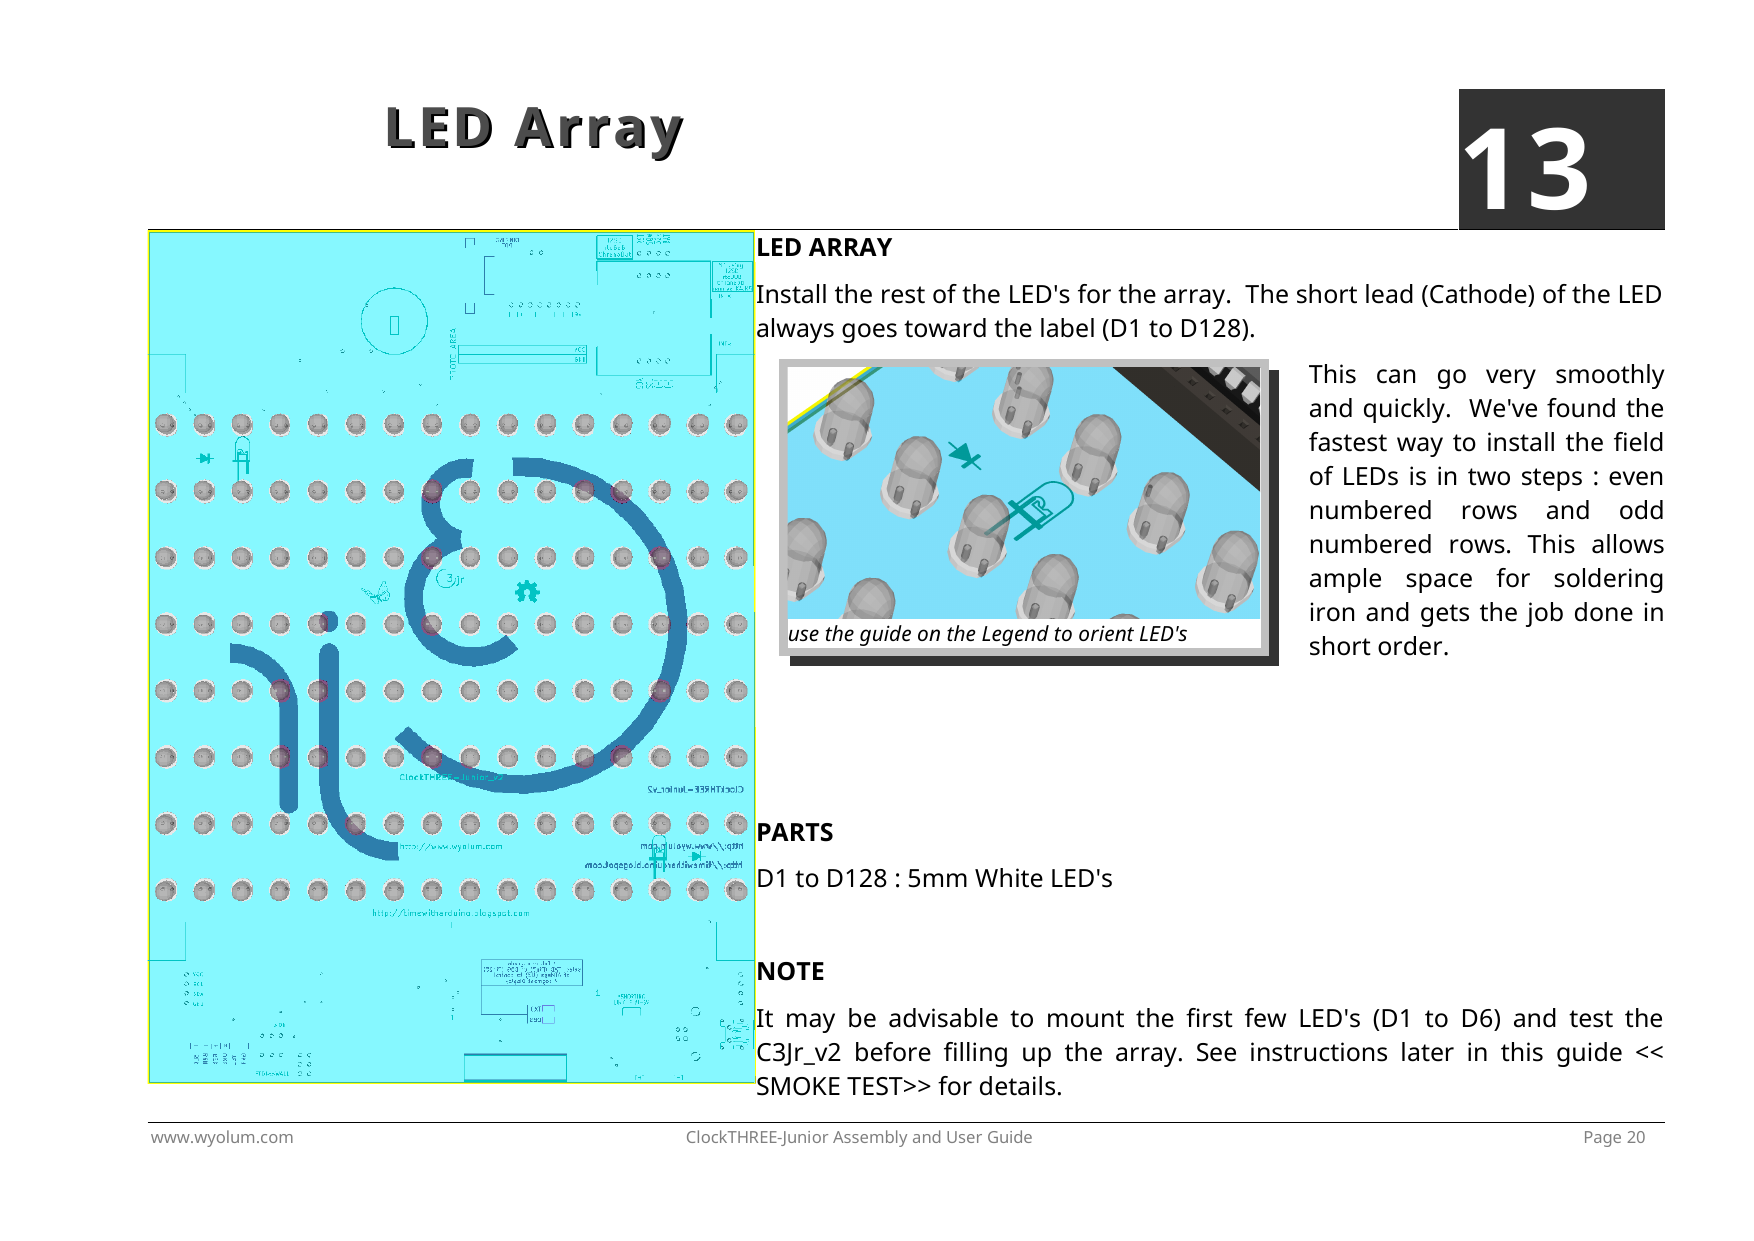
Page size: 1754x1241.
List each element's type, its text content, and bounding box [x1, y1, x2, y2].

table_cell [148, 183, 354, 229]
table_header [148, 1084, 756, 1102]
table_cell [354, 183, 1458, 229]
table_header [148, 89, 354, 183]
picture [147, 230, 756, 1084]
table_header LED ARRAY Install the rest of the LED's for the array. The short lead (Cathode) of the LED always goes toward the label (D1 to D128). This can go very smoothly and quickly. We've found the fastest way to install the field of LEDs is in two steps : even numbered rows and odd numbered rows. This allows ample space for soldering iron and gets the job done in short order. PARTS D1 to D128 : 5mm White LED's NOTE It may be advisable to mount the first few LED's (D1 to D6) and test the C3Jr_v2 before filling up the array. See instructions later in this guide << SMOKE TEST>> for details. After the Smoke Test, finish the rest of the LED array. [788, 619, 1261, 648]
picture [787, 367, 1261, 619]
table_header 13 [1459, 89, 1665, 229]
table_header LED ARRAY Install the rest of the LED's for the array. The short lead (Cathode) of the LED always goes toward the label (D1 to D128). This can go very smoothly and quickly. We've found the fastest way to install the field of LEDs is in two steps : even numbered rows and odd numbered rows. This allows ample space for soldering iron and gets the job done in short order. PARTS D1 to D128 : 5mm White LED's NOTE It may be advisable to mount the first few LED's (D1 to D6) and test the C3Jr_v2 before filling up the array. See instructions later in this guide << SMOKE TEST>> for details. After the Smoke Test, finish the rest of the LED array. [756, 230, 1665, 647]
table_header LED Array [354, 89, 1458, 183]
table_header LED ARRAY Install the rest of the LED's for the array. The short lead (Cathode) of the LED always goes toward the label (D1 to D128). This can go very smoothly and quickly. We've found the fastest way to install the field of LEDs is in two steps : even numbered rows and odd numbered rows. This allows ample space for soldering iron and gets the job done in short order. PARTS D1 to D128 : 5mm White LED's NOTE It may be advisable to mount the first few LED's (D1 to D6) and test the C3Jr_v2 before filling up the array. See instructions later in this guide << SMOKE TEST>> for details. After the Smoke Test, finish the rest of the LED array. [756, 648, 1665, 1102]
